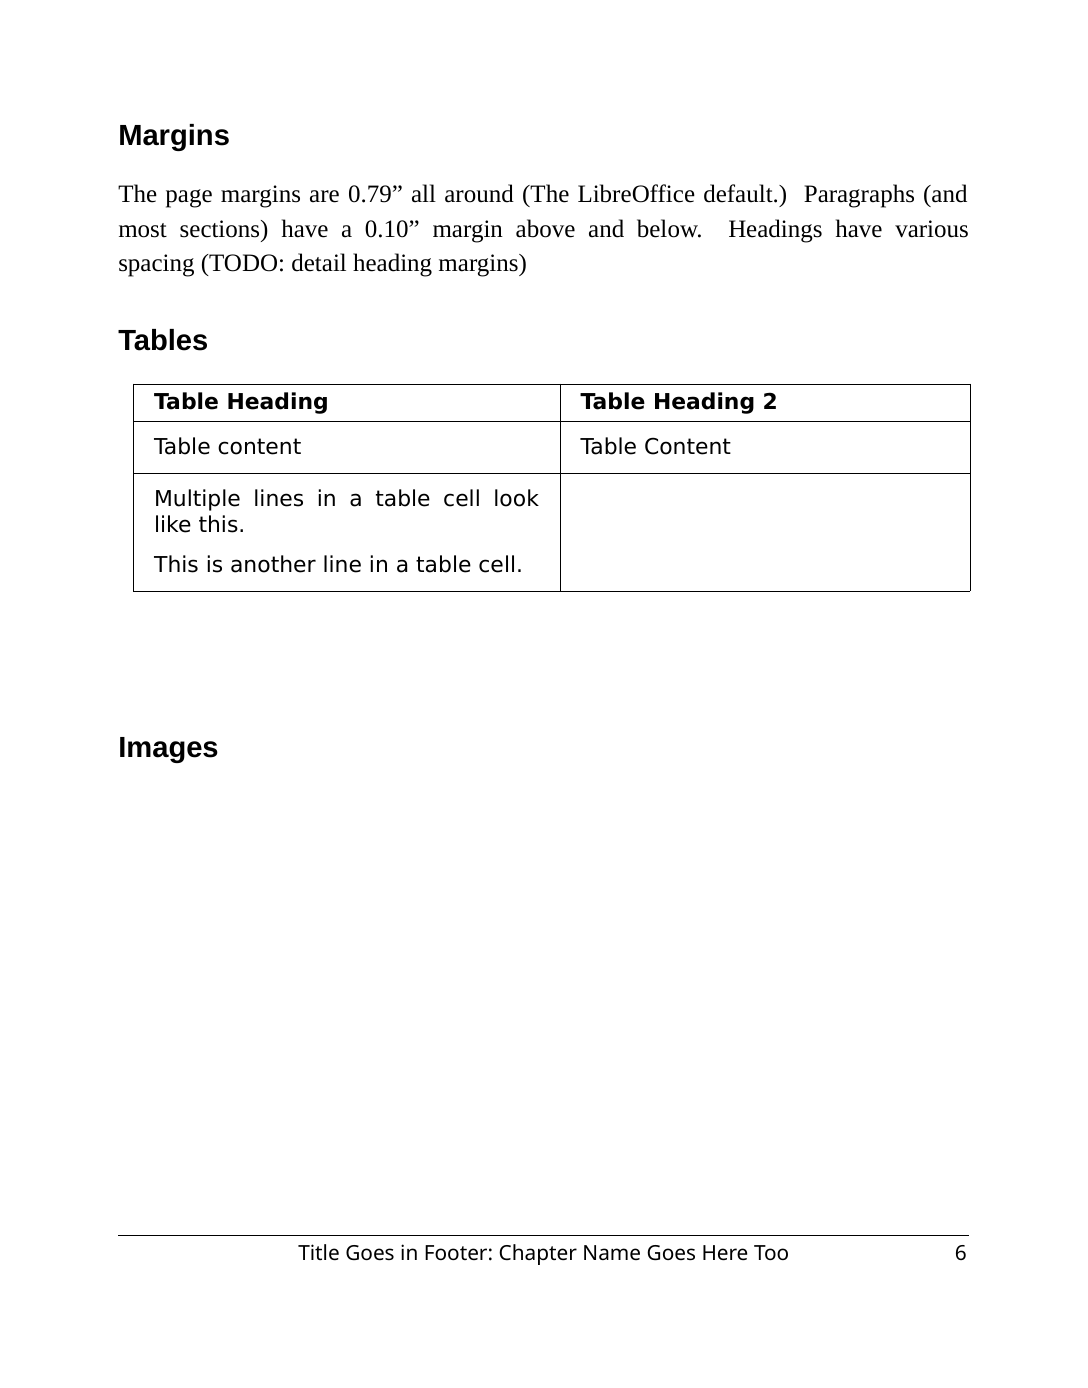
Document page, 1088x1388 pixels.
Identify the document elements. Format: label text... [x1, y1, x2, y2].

table_cell Table content [134, 422, 560, 473]
table_cell Multiple lines in a table cell look like this. This is another line in a table cell. [134, 474, 560, 591]
table_cell [561, 474, 970, 591]
subtitle Images [118, 730, 969, 763]
subtitle Tables [118, 323, 969, 356]
text The page margins are 0.79” all around (The LibreOffice default.) Paragraphs (and most sections) have a 0.10” margin above and below. Headings have various spacing (TODO: detail heading margins) [118, 179, 969, 277]
table_header Table Heading [134, 385, 560, 421]
table_header Table Heading 2 [561, 385, 970, 421]
subtitle Margins [118, 118, 969, 152]
table_cell Table Content [561, 422, 970, 473]
